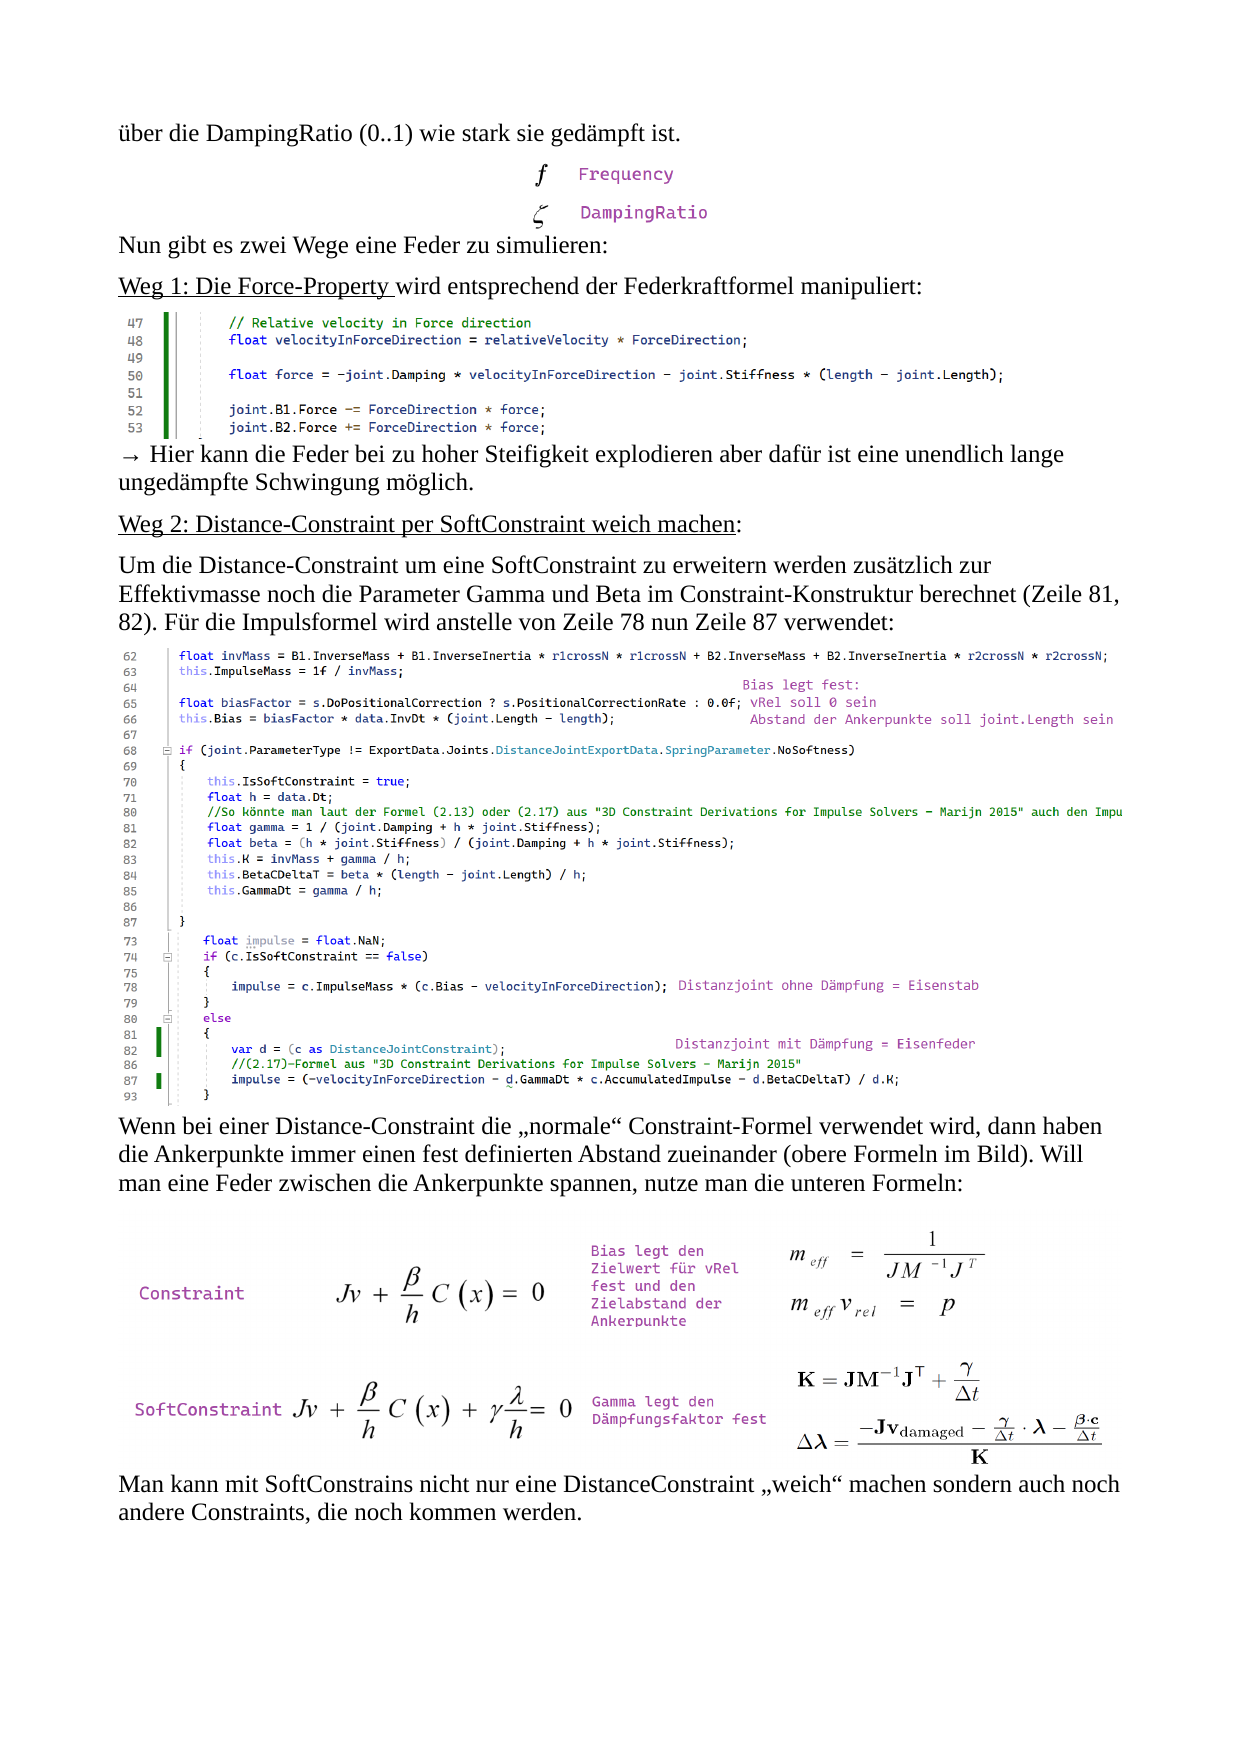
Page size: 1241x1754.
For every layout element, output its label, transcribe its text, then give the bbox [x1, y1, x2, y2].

text über die DampingRatio (0..1) wie stark sie gedämpft ist. [118, 118, 1122, 147]
text Weg 1: Die Force-Property wird entsprechend der Federkraftformel manipuliert: [118, 271, 1122, 300]
picture [528, 159, 712, 230]
picture [118, 1209, 1123, 1469]
picture [118, 312, 1010, 439]
picture [118, 648, 1123, 1111]
text Um die Distance-Constraint um eine SoftConstraint zu erweitern werden zusätzlich zur Effektivmasse noch die Parameter Gamma und Beta im Constraint-Konstruktur berechnet (Zeile 81, 82). Für die Impulsformel wird anstelle von Zeile 78 nun Zeile 87 verwendet: [118, 550, 1122, 636]
text Wenn bei einer Distance-Constraint die „normale“ Constraint-Formel verwendet wird, dann haben die Ankerpunkte immer einen fest definierten Abstand zueinander (obere Formeln im Bild). Will man eine Feder zwischen die Ankerpunkte spannen, nutze man die unteren Formeln: [118, 1111, 1122, 1197]
text Weg 2: Distance-Constraint per SoftConstraint weich machen: [118, 509, 1122, 537]
text → Hier kann die Feder bei zu hoher Steifigkeit explodieren aber dafür ist eine unendlich lange ungedämpfte Schwingung möglich. [118, 312, 1122, 496]
text Man kann mit SoftConstrains nicht nur eine DistanceConstraint „weich“ machen sondern auch noch andere Constraints, die noch kommen werden. [118, 1469, 1122, 1526]
text Nun gibt es zwei Wege eine Feder zu simulieren: [118, 159, 1122, 258]
